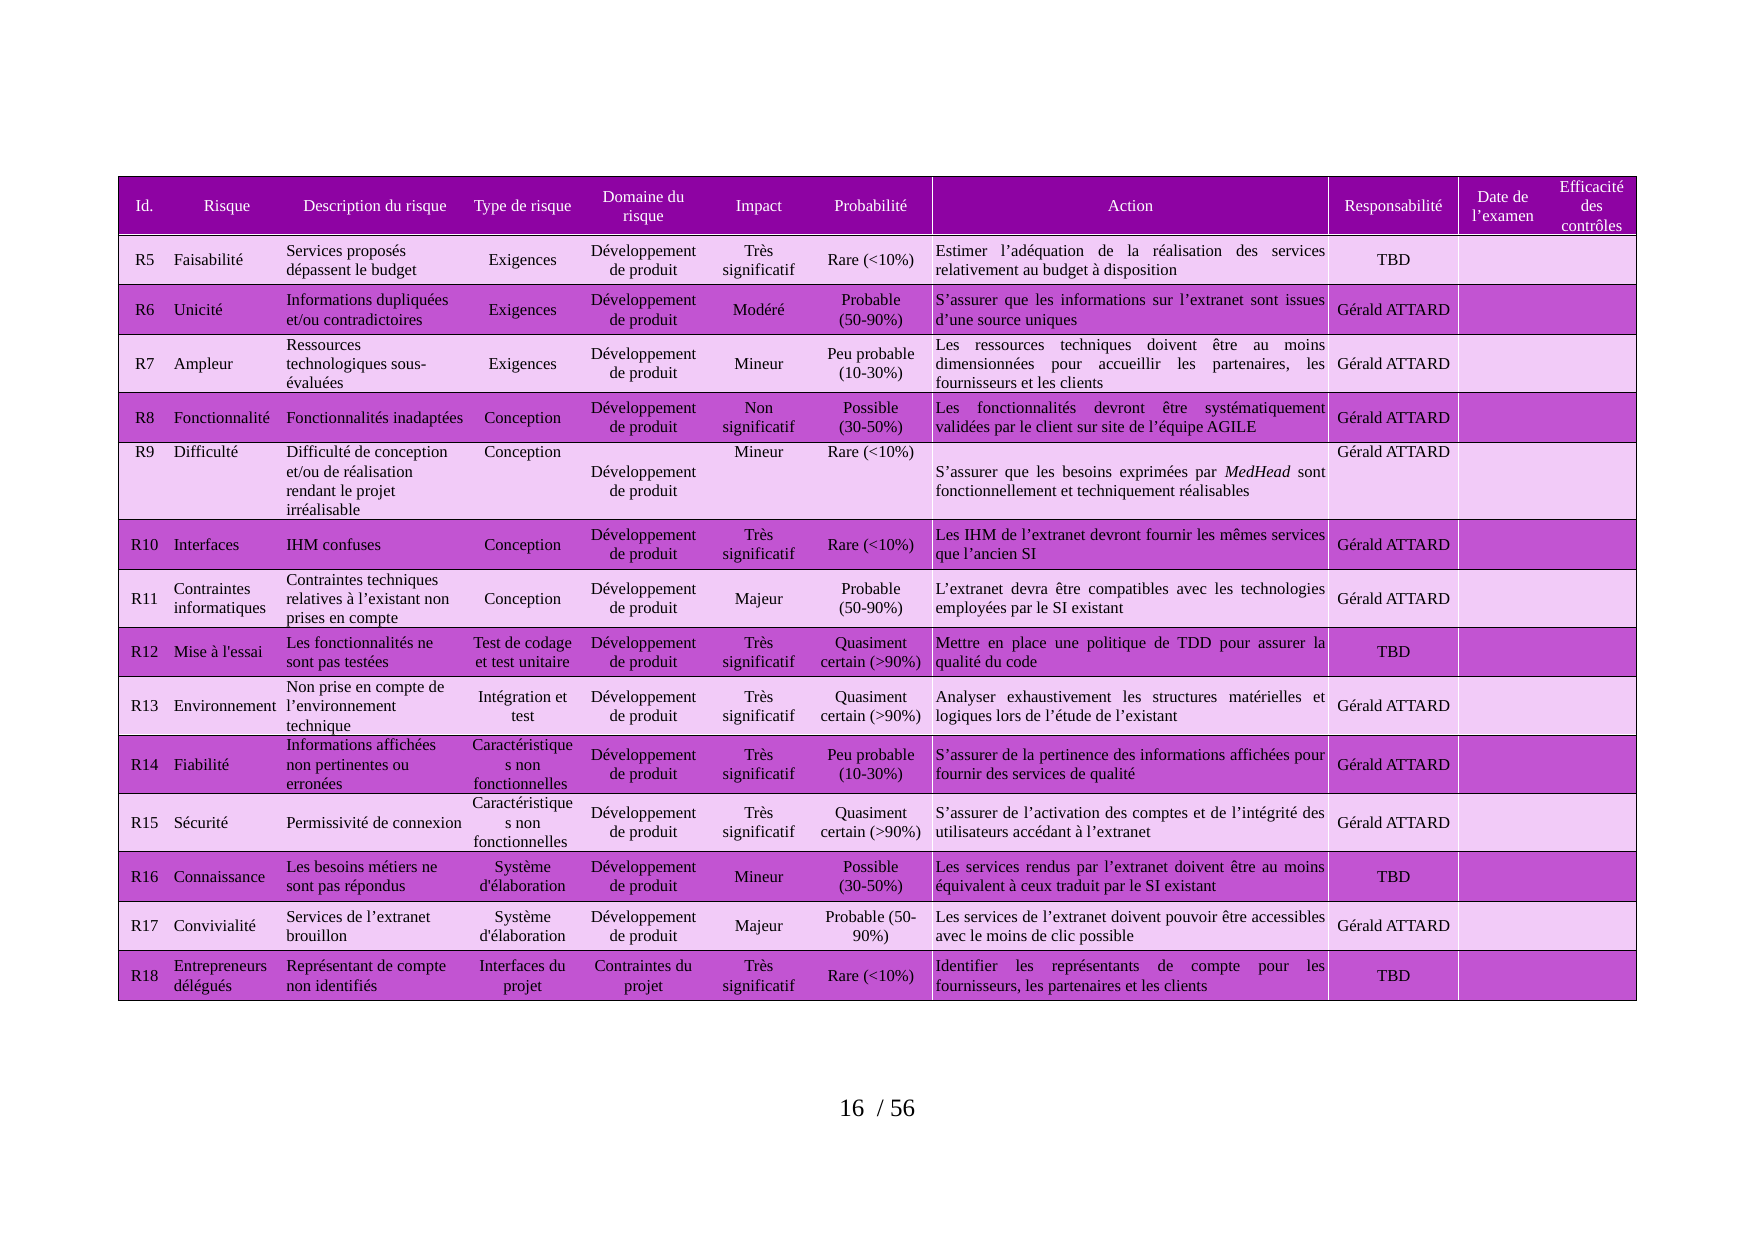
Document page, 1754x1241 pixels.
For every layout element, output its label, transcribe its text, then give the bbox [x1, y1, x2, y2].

table_cell TBD [1329, 852, 1458, 901]
table_cell Conception [467, 443, 578, 519]
table_cell Gérald ATTARD [1329, 520, 1458, 569]
table_cell Très significatif [708, 677, 809, 734]
table_cell [1459, 285, 1547, 334]
table_cell Rare (<10%) [809, 520, 932, 569]
table_header Impact [708, 177, 809, 234]
table_cell Développement de produit [578, 443, 708, 519]
table_cell Rare (<10%) [809, 236, 932, 284]
table_cell Développement de produit [578, 285, 708, 334]
table_cell Modéré [708, 285, 809, 334]
table_cell Développement de produit [578, 736, 708, 793]
table_cell Les IHM de l’extranet devront fournir les mêmes services que l’ancien SI [933, 520, 1328, 569]
table_cell [1459, 902, 1547, 950]
table_cell [1459, 951, 1547, 1000]
table_cell Contraintes techniques relatives à l’existant non prises en compte [283, 570, 467, 627]
table_cell S’assurer de l’activation des comptes et de l’intégrité des utilisateurs accédant à l’extranet [933, 794, 1328, 851]
table_cell R6 [119, 285, 171, 334]
table_header Probabilité [809, 177, 932, 234]
table_cell Fiabilité [171, 736, 283, 793]
table_cell Ressources technologiques sous-évaluées [283, 335, 467, 392]
table_cell R5 [119, 236, 171, 284]
table_cell [1459, 393, 1547, 442]
table_cell Non prise en compte de l’environnement technique [283, 677, 467, 734]
table_cell [1547, 951, 1636, 1000]
table_cell Contraintes informatiques [171, 570, 283, 627]
table_cell Développement de produit [578, 393, 708, 442]
table_cell Développement de produit [578, 902, 708, 950]
table_cell [1459, 852, 1547, 901]
table_cell [1459, 443, 1547, 519]
table_cell Gérald ATTARD [1329, 285, 1458, 334]
table_cell TBD [1329, 236, 1458, 284]
table_header Efficacité des contrôles [1547, 177, 1636, 234]
table_cell Système d'élaboration [467, 902, 578, 950]
table_cell [1547, 285, 1636, 334]
table_cell [1459, 236, 1547, 284]
table_cell [1459, 736, 1547, 793]
table_cell Quasiment certain (>90%) [809, 628, 932, 676]
table_cell Développement de produit [578, 628, 708, 676]
table_header Type de risque [467, 177, 578, 234]
table_cell Rare (<10%) [809, 443, 932, 519]
table_cell R7 [119, 335, 171, 392]
table_cell Mise à l'essai [171, 628, 283, 676]
table_cell TBD [1329, 951, 1458, 1000]
table_cell [1547, 902, 1636, 950]
table_cell Interfaces [171, 520, 283, 569]
table_cell Conception [467, 520, 578, 569]
table_cell IHM confuses [283, 520, 467, 569]
table_cell Très significatif [708, 520, 809, 569]
table_cell R12 [119, 628, 171, 676]
table_cell Conception [467, 570, 578, 627]
table_cell S’assurer de la pertinence des informations affichées pour fournir des services de qualité [933, 736, 1328, 793]
table_cell [1459, 794, 1547, 851]
table_cell [1547, 236, 1636, 284]
table_cell Très significatif [708, 951, 809, 1000]
table_cell Développement de produit [578, 570, 708, 627]
table_cell Gérald ATTARD [1329, 794, 1458, 851]
table_cell Très significatif [708, 628, 809, 676]
table_cell S’assurer que les besoins exprimées par MedHead sont fonctionnellement et techniquement réalisables [933, 443, 1328, 519]
table_cell Majeur [708, 570, 809, 627]
table_cell Représentant de compte non identifiés [283, 951, 467, 1000]
table_cell Difficulté [171, 443, 283, 519]
table_cell Unicité [171, 285, 283, 334]
table_cell Gérald ATTARD [1329, 902, 1458, 950]
table_cell Quasiment certain (>90%) [809, 677, 932, 734]
table_cell Informations dupliquées et/ou contradictoires [283, 285, 467, 334]
table_cell Majeur [708, 902, 809, 950]
table_cell Identifier les représentants de compte pour les fournisseurs, les partenaires et les clients [933, 951, 1328, 1000]
table_cell Non significatif [708, 393, 809, 442]
table_cell Connaissance [171, 852, 283, 901]
table_cell Les besoins métiers ne sont pas répondus [283, 852, 467, 901]
table_cell R8 [119, 393, 171, 442]
table_cell Informations affichées non pertinentes ou erronées [283, 736, 467, 793]
table_cell Gérald ATTARD [1329, 677, 1458, 734]
table_cell R14 [119, 736, 171, 793]
table_cell Conception [467, 393, 578, 442]
table_cell Mineur [708, 443, 809, 519]
table_cell Rare (<10%) [809, 951, 932, 1000]
table_header Date de l’examen [1459, 177, 1547, 234]
table_cell [1459, 628, 1547, 676]
table_cell Les ressources techniques doivent être au moins dimensionnées pour accueillir les partenaires, les fournisseurs et les clients [933, 335, 1328, 392]
table_cell [1547, 628, 1636, 676]
table_cell [1547, 570, 1636, 627]
table_header Risque [171, 177, 283, 234]
table_header Description du risque [283, 177, 467, 234]
table_header Id. [119, 177, 171, 234]
table_cell Gérald ATTARD [1329, 570, 1458, 627]
table_cell Gérald ATTARD [1329, 443, 1458, 519]
table_cell Gérald ATTARD [1329, 335, 1458, 392]
table_cell Environnement [171, 677, 283, 734]
table_cell Intégration et test [467, 677, 578, 734]
table_cell Exigences [467, 335, 578, 392]
table_cell Développement de produit [578, 794, 708, 851]
table_cell Développement de produit [578, 236, 708, 284]
table_cell Entrepreneurs délégués [171, 951, 283, 1000]
table_header Responsabilité [1329, 177, 1458, 234]
table_cell [1547, 443, 1636, 519]
table_cell R18 [119, 951, 171, 1000]
table_cell R17 [119, 902, 171, 950]
table_cell Peu probable (10-30%) [809, 335, 932, 392]
table_cell Estimer l’adéquation de la réalisation des services relativement au budget à disposition [933, 236, 1328, 284]
table_cell Mineur [708, 335, 809, 392]
table_cell Peu probable (10-30%) [809, 736, 932, 793]
table_cell Faisabilité [171, 236, 283, 284]
table_cell Gérald ATTARD [1329, 393, 1458, 442]
table_cell R11 [119, 570, 171, 627]
table_cell Exigences [467, 285, 578, 334]
table_cell R13 [119, 677, 171, 734]
table_cell Services de l’extranet brouillon [283, 902, 467, 950]
table_cell [1547, 335, 1636, 392]
table_cell TBD [1329, 628, 1458, 676]
table_cell Services proposés dépassent le budget [283, 236, 467, 284]
table_cell Fonctionnalité [171, 393, 283, 442]
table_cell Convivialité [171, 902, 283, 950]
table_cell Interfaces du projet [467, 951, 578, 1000]
table_cell Sécurité [171, 794, 283, 851]
table_cell [1547, 520, 1636, 569]
table_cell Mineur [708, 852, 809, 901]
table_cell Très significatif [708, 236, 809, 284]
table_cell Système d'élaboration [467, 852, 578, 901]
table_cell Difficulté de conception et/ou de réalisation rendant le projet irréalisable [283, 443, 467, 519]
table_cell [1547, 393, 1636, 442]
table_cell [1459, 677, 1547, 734]
table_cell Développement de produit [578, 852, 708, 901]
table_cell Possible (30-50%) [809, 852, 932, 901]
table_cell Fonctionnalités inadaptées [283, 393, 467, 442]
table_cell Très significatif [708, 794, 809, 851]
table_cell Développement de produit [578, 335, 708, 392]
table_cell [1547, 794, 1636, 851]
table_cell Test de codage et test unitaire [467, 628, 578, 676]
table_cell R9 [119, 443, 171, 519]
table_cell Contraintes du projet [578, 951, 708, 1000]
table_cell Mettre en place une politique de TDD pour assurer la qualité du code [933, 628, 1328, 676]
table_cell Développement de produit [578, 520, 708, 569]
table_cell S’assurer que les informations sur l’extranet sont issues d’une source uniques [933, 285, 1328, 334]
table_cell Les fonctionnalités devront être systématiquement validées par le client sur site de l’équipe AGILE [933, 393, 1328, 442]
table_cell R10 [119, 520, 171, 569]
table_cell Développement de produit [578, 677, 708, 734]
table_cell R15 [119, 794, 171, 851]
table_cell Les fonctionnalités ne sont pas testées [283, 628, 467, 676]
table_cell [1459, 520, 1547, 569]
table_cell [1547, 677, 1636, 734]
table_cell [1547, 852, 1636, 901]
table_cell Caractéristiques non fonctionnelles [467, 794, 578, 851]
table_cell Très significatif [708, 736, 809, 793]
table_cell Probable (50-90%) [809, 570, 932, 627]
table_cell Permissivité de connexion [283, 794, 467, 851]
table_cell Ampleur [171, 335, 283, 392]
table_cell Gérald ATTARD [1329, 736, 1458, 793]
table_header Domaine du risque [578, 177, 708, 234]
table_cell [1459, 570, 1547, 627]
table_cell Caractéristiques non fonctionnelles [467, 736, 578, 793]
table_cell Possible (30-50%) [809, 393, 932, 442]
table_cell Probable (50-90%) [809, 285, 932, 334]
table_cell R16 [119, 852, 171, 901]
table_cell [1459, 335, 1547, 392]
table_cell Les services rendus par l’extranet doivent être au moins équivalent à ceux traduit par le SI existant [933, 852, 1328, 901]
table_cell Probable (50-90%) [809, 902, 932, 950]
table_header Action [933, 177, 1328, 234]
table_cell Exigences [467, 236, 578, 284]
table_cell Quasiment certain (>90%) [809, 794, 932, 851]
table_cell L’extranet devra être compatibles avec les technologies employées par le SI existant [933, 570, 1328, 627]
table_cell Analyser exhaustivement les structures matérielles et logiques lors de l’étude de l’existant [933, 677, 1328, 734]
table_cell [1547, 736, 1636, 793]
table_cell Les services de l’extranet doivent pouvoir être accessibles avec le moins de clic possible [933, 902, 1328, 950]
